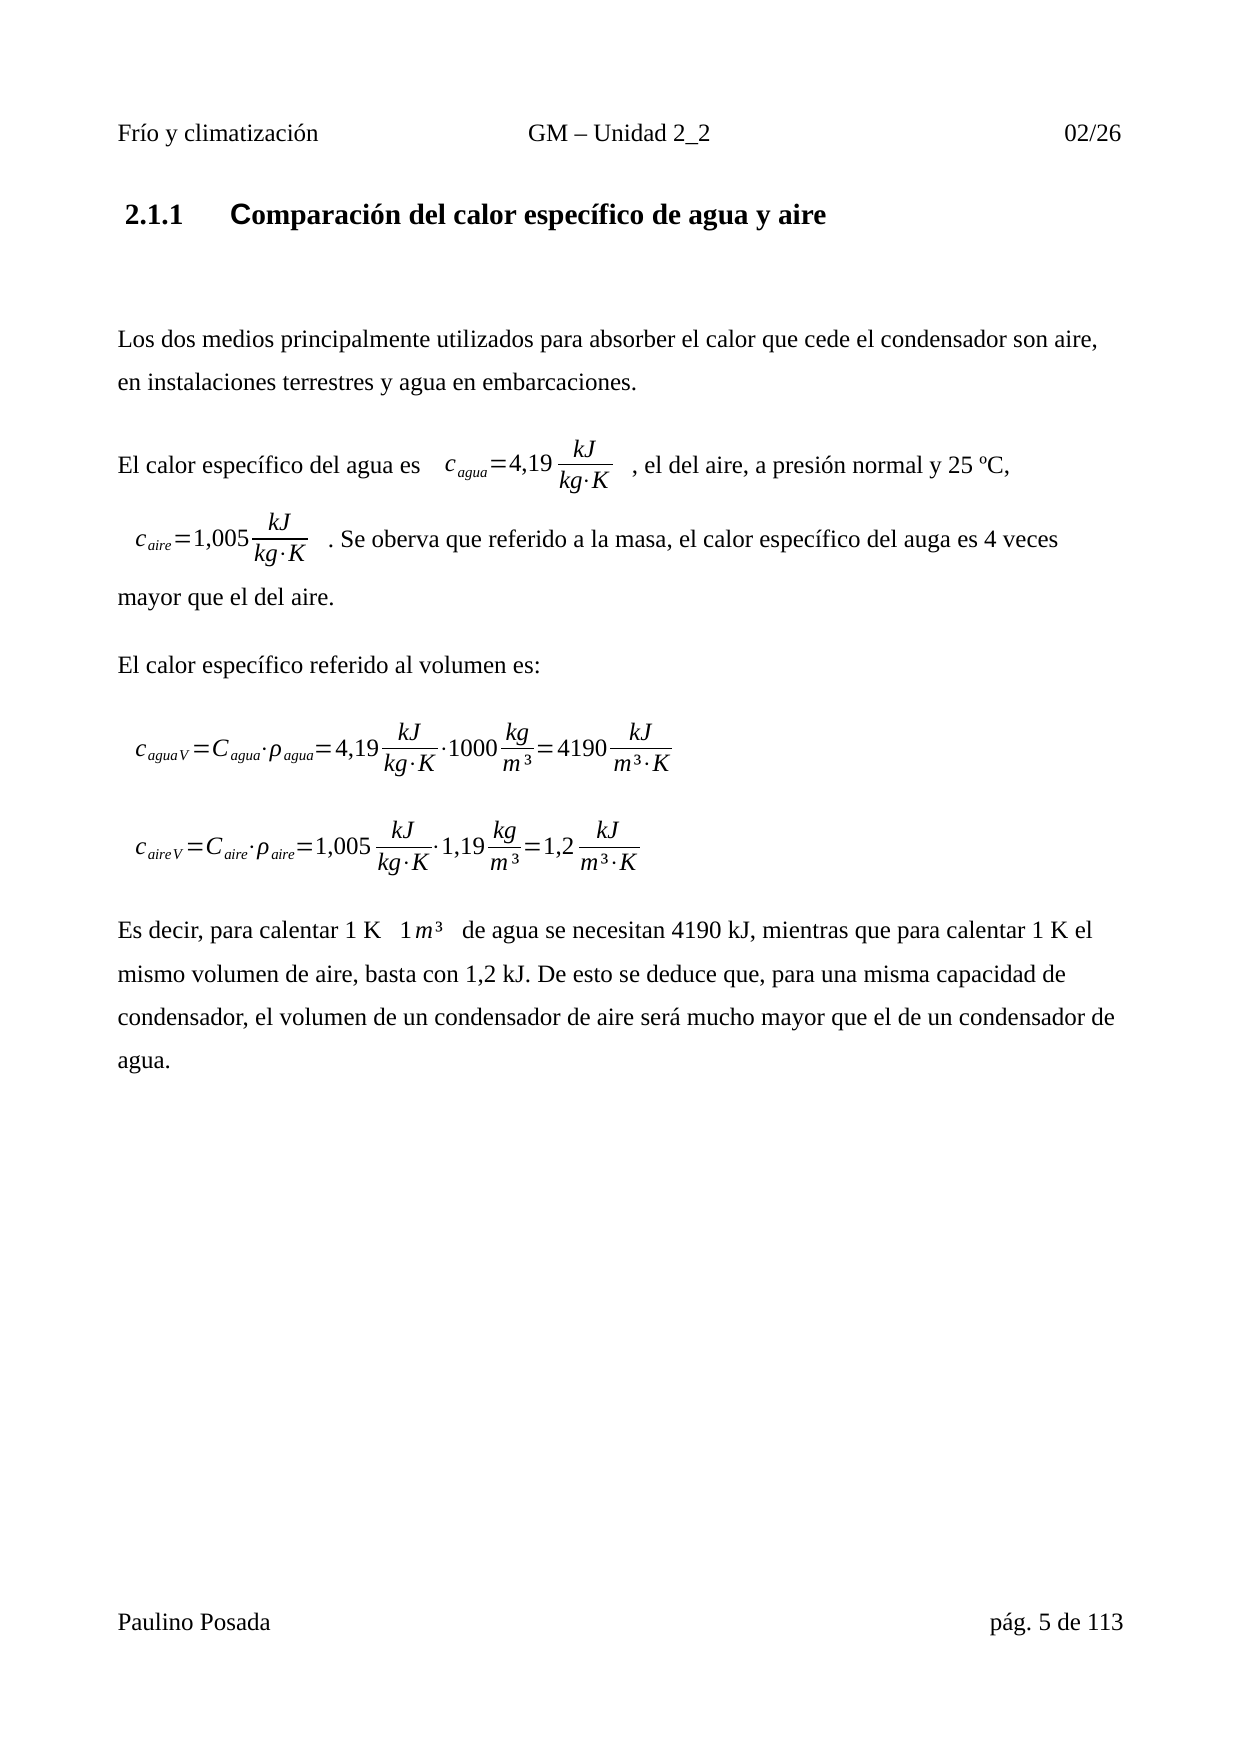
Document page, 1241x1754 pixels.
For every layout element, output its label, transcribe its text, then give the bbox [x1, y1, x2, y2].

text El calor específico del agua es , el del aire, a presión normal y 25 ºC, . Se oberva que referido a la masa, el calor específico del auga es 4 veces mayor que el del aire. [117, 435, 1123, 611]
text Los dos medios principalmente utilizados para absorber el calor que cede el condensador son aire, en instalaciones terrestres y agua en embarcaciones. [117, 324, 1123, 396]
text El calor específico referido al volumen es: [117, 650, 1123, 679]
text Es decir, para calentar 1 Kde agua se necesitan 4190 kJ, mientras que para calentar 1 K el mismo volumen de aire, basta con 1,2 kJ. De esto se deduce que, para una misma capacidad de condensador, el volumen de un condensador de aire será mucho mayor que el de un condensador de agua. [117, 916, 1123, 1074]
subtitle Comparación del calor específico de agua y aire [117, 197, 1123, 231]
